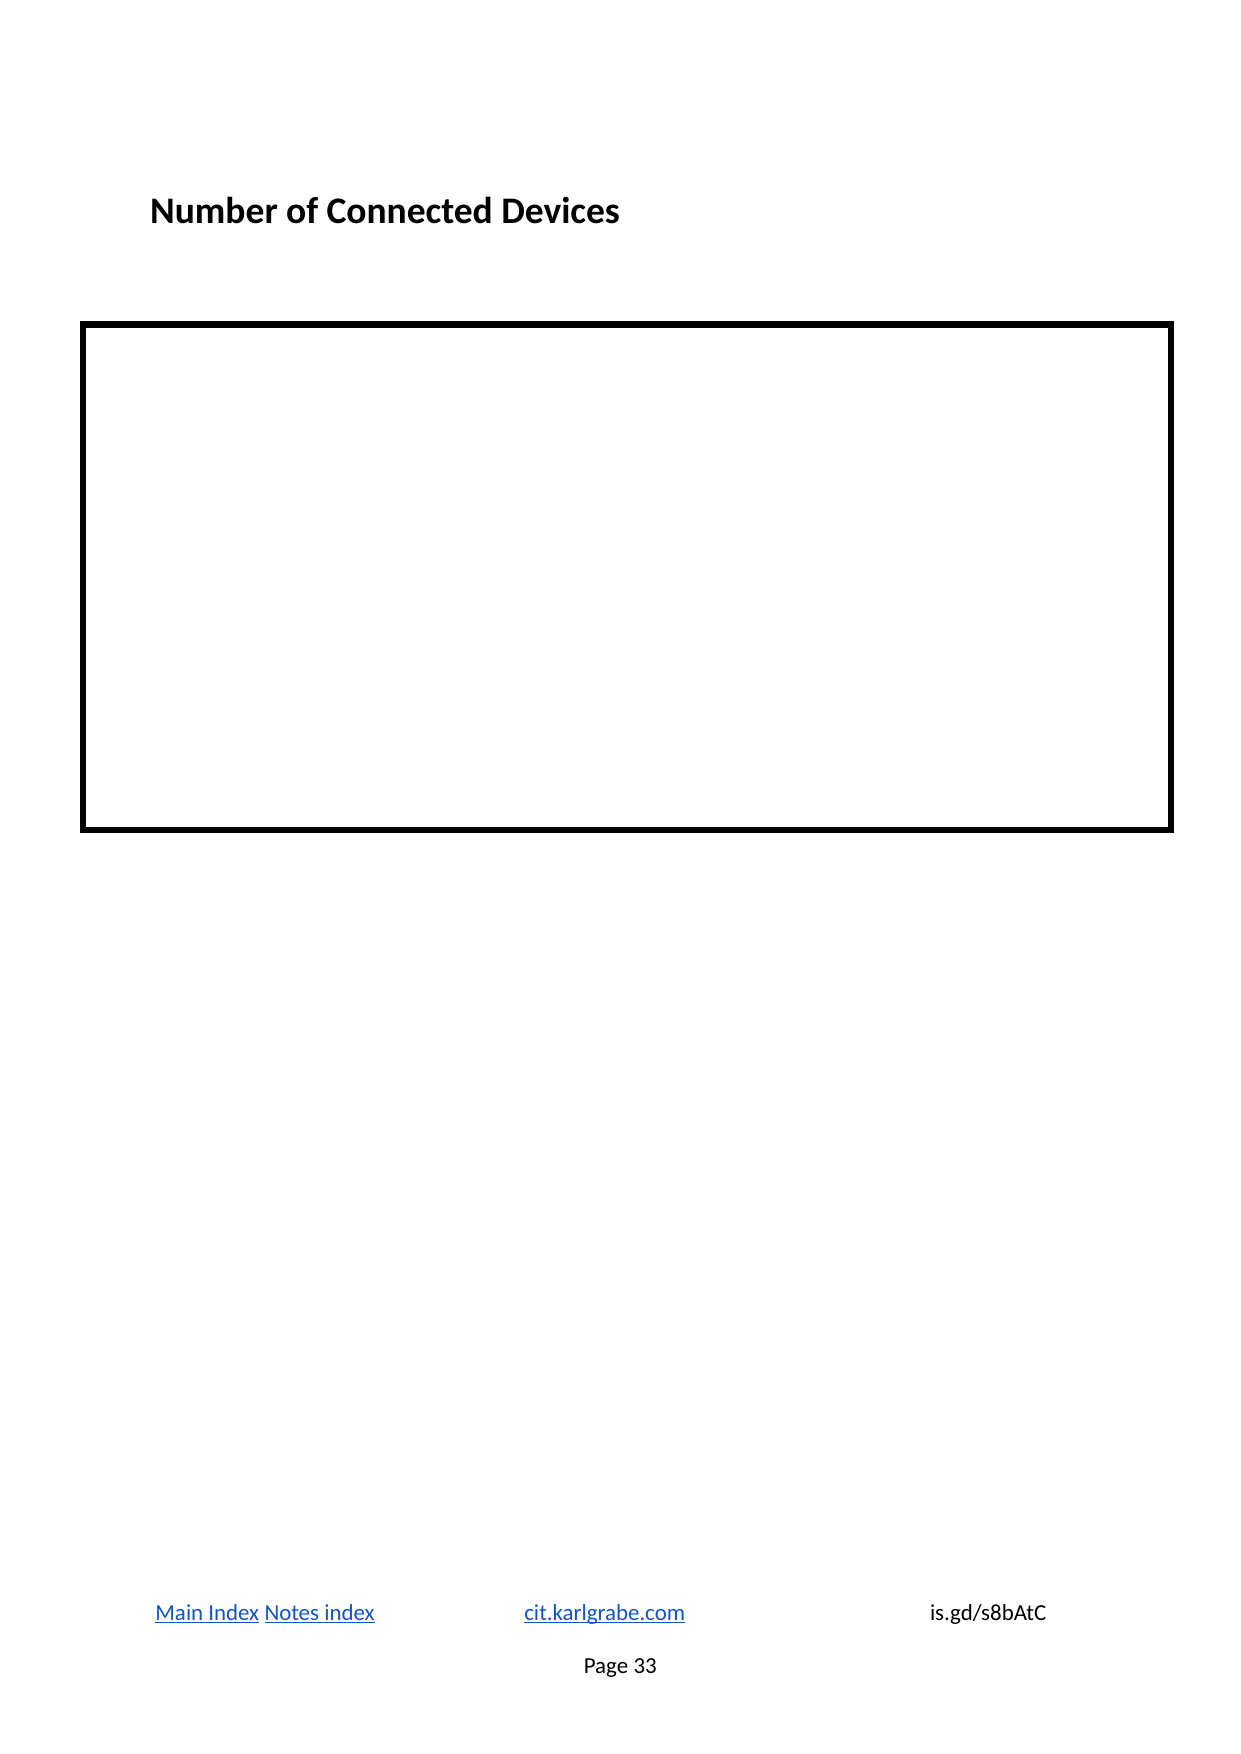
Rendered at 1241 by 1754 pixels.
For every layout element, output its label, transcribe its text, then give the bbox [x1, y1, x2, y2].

subtitle Number of Connected Devices [150, 187, 1090, 233]
picture [86, 328, 1168, 827]
